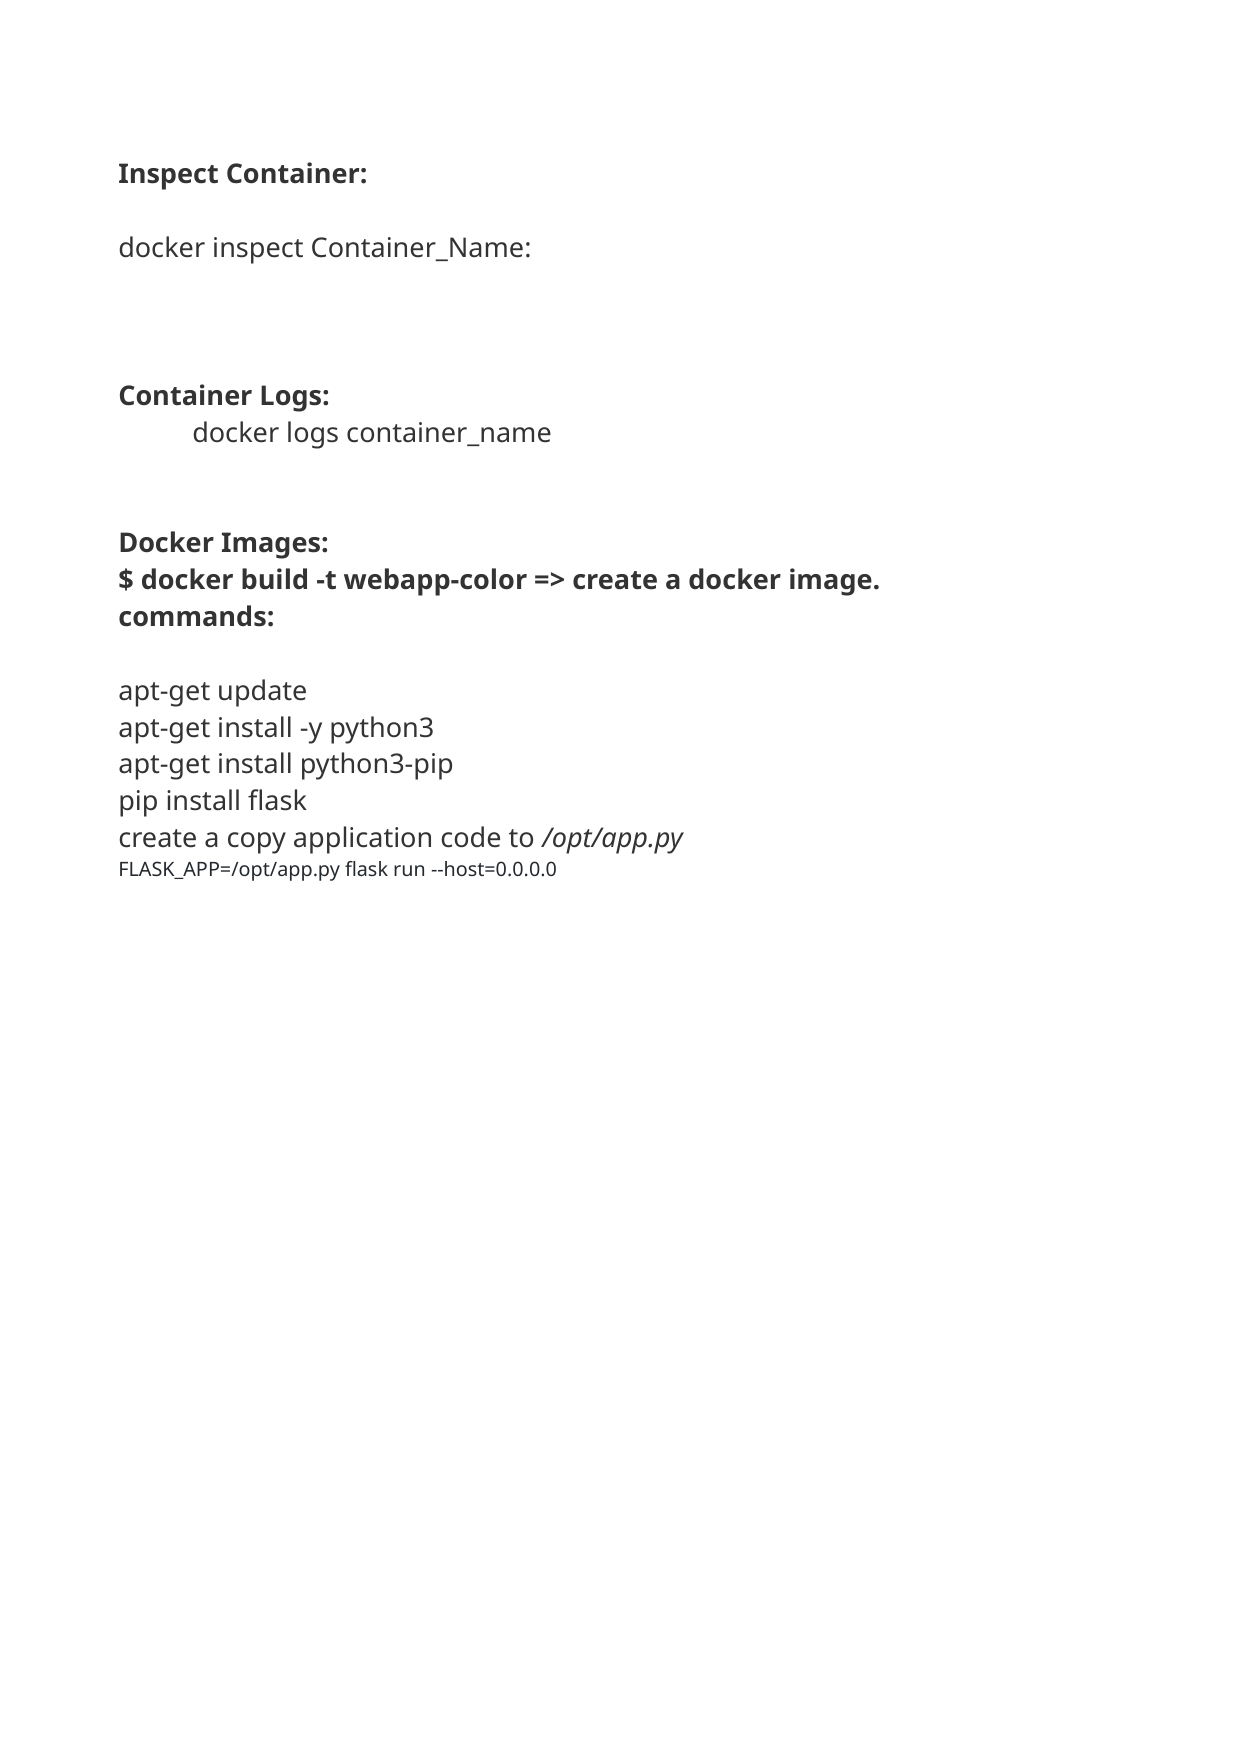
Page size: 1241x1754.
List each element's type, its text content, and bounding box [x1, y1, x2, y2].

text Inspect Container: [118, 155, 1122, 192]
text apt-get update [118, 671, 1122, 708]
text apt-get install -y python3 [118, 708, 1122, 745]
text docker inspect Container_Name: [118, 229, 1122, 266]
text pip install flask [118, 782, 1122, 819]
text $ docker build -t webapp-color => create a docker image. [118, 561, 1122, 597]
text FLASK_APP=/opt/app.py flask run --host=0.0.0.0 [118, 856, 1122, 883]
text commands: [118, 597, 1122, 634]
text apt-get install python3-pip [118, 745, 1122, 782]
text Docker Images: [118, 524, 1122, 561]
text create a copy application code to /opt/app.py [118, 819, 1122, 856]
text Container Logs: [118, 376, 1122, 413]
text docker logs container_name [118, 413, 1122, 450]
